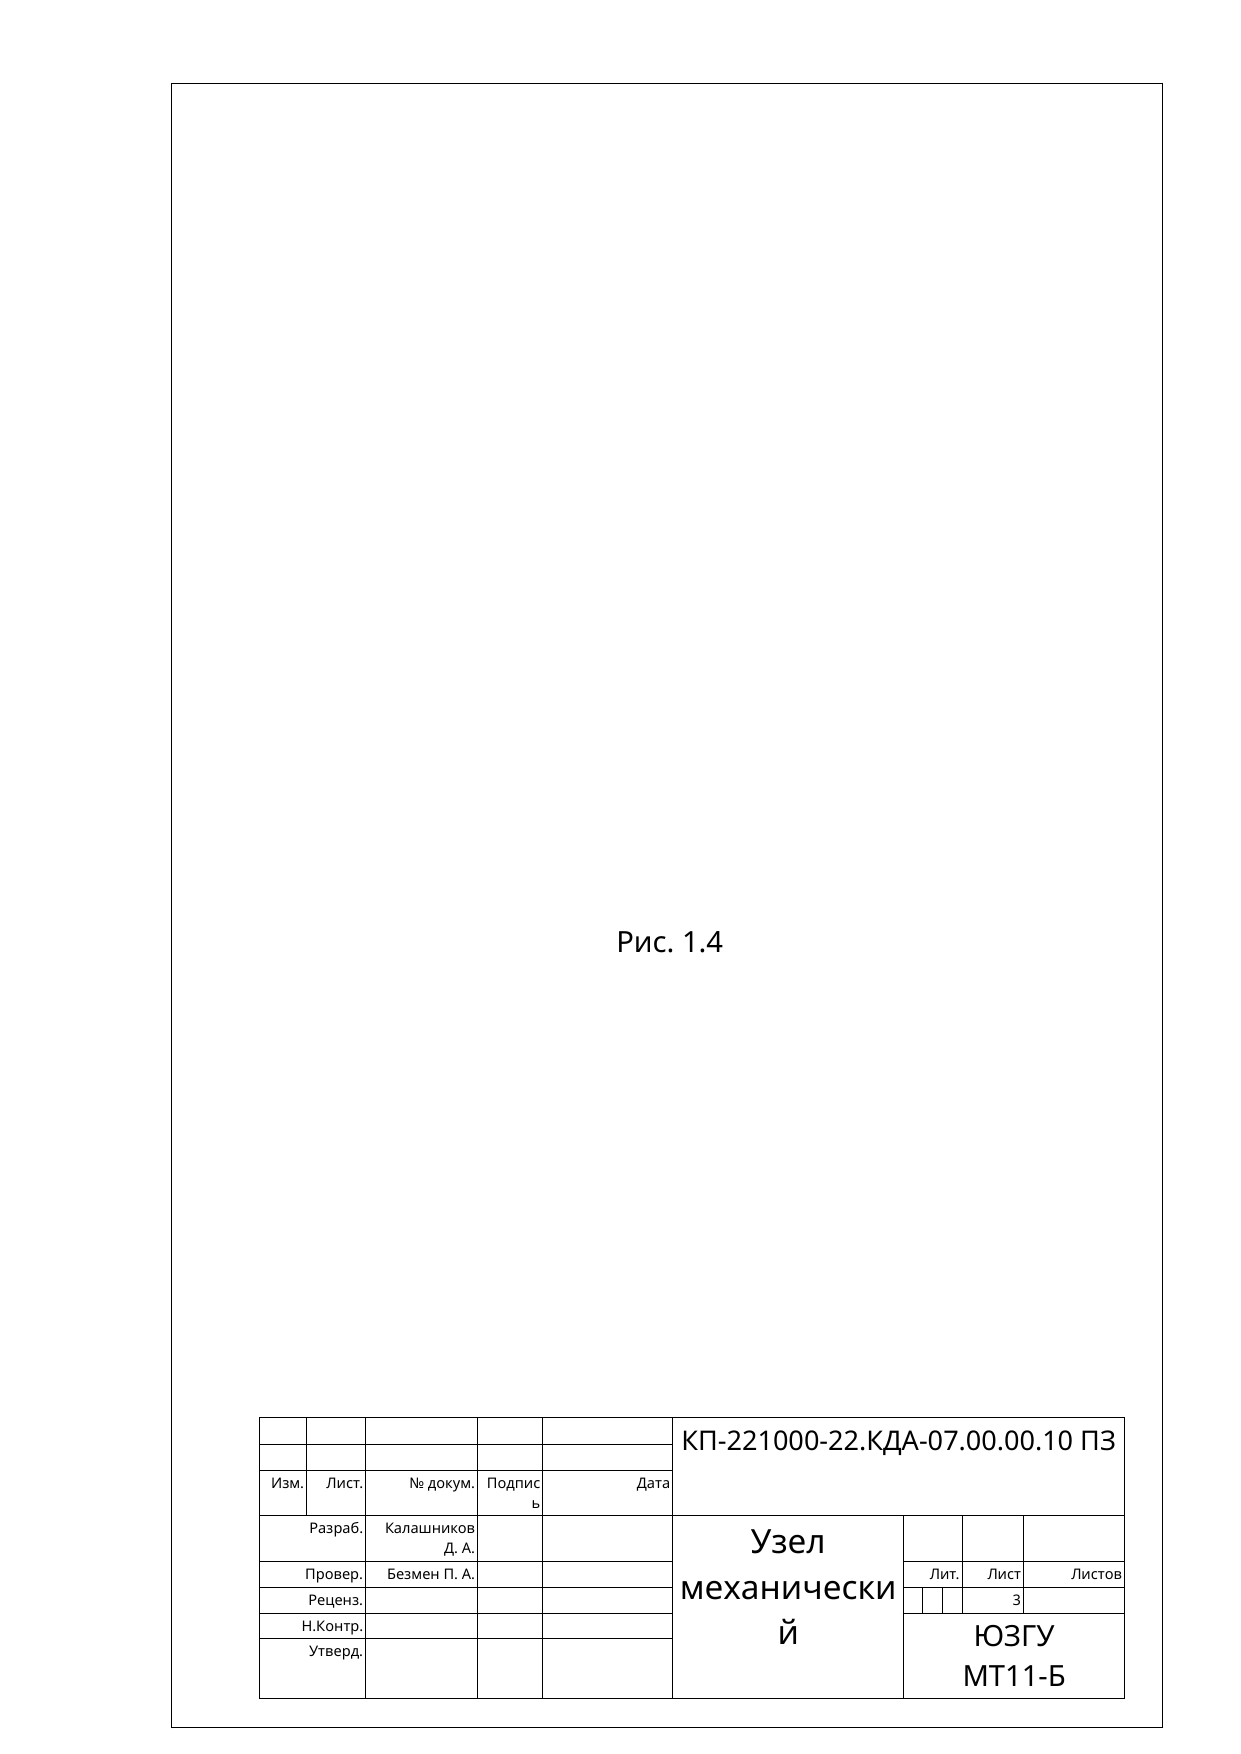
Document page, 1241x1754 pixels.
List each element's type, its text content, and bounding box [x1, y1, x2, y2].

text Рис. 1.4 [216, 921, 1123, 961]
